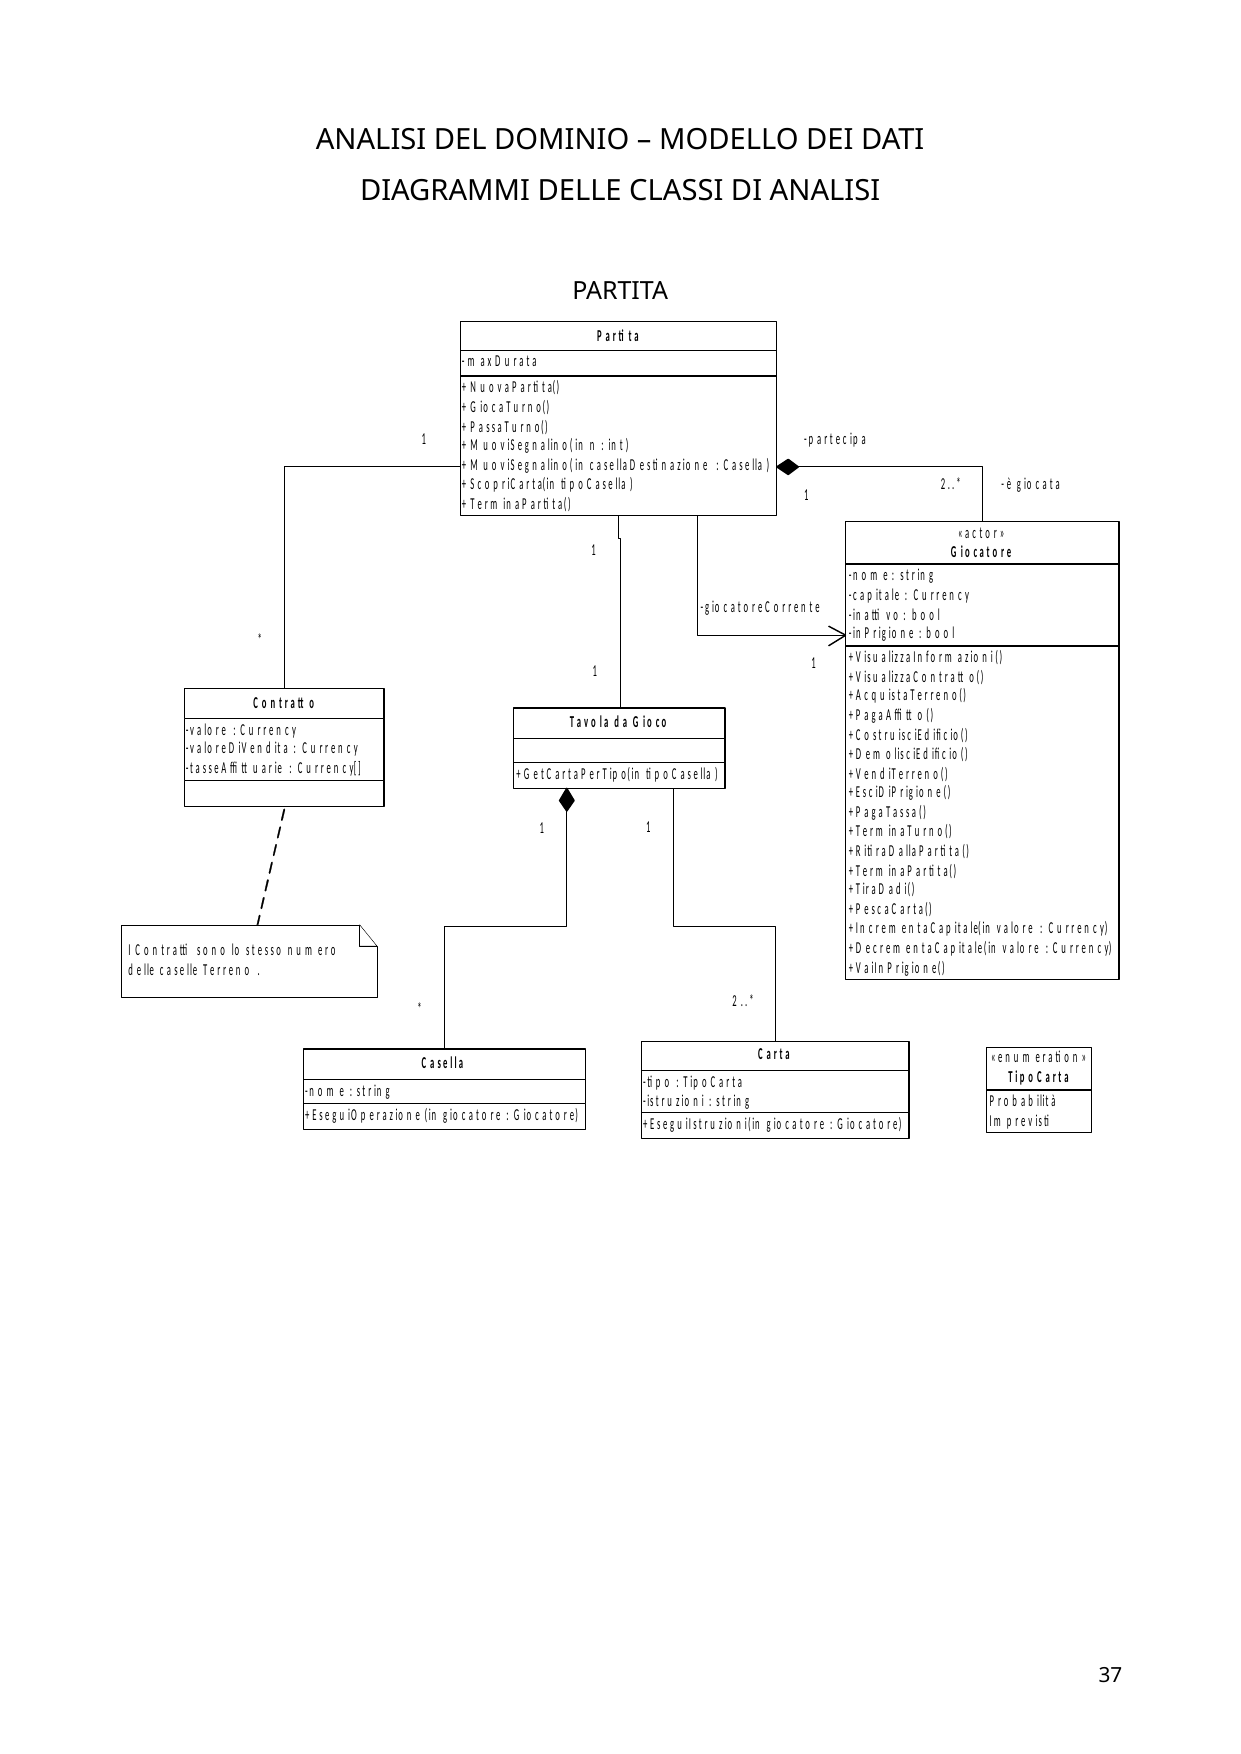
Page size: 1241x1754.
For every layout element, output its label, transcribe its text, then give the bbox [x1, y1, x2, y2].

text PARTITA [118, 272, 1122, 307]
text ANALISI DEL DOMINIO – MODELLO DEI DATI [118, 118, 1122, 158]
text DIAGRAMMI DELLE CLASSI DI ANALISI [118, 169, 1122, 209]
